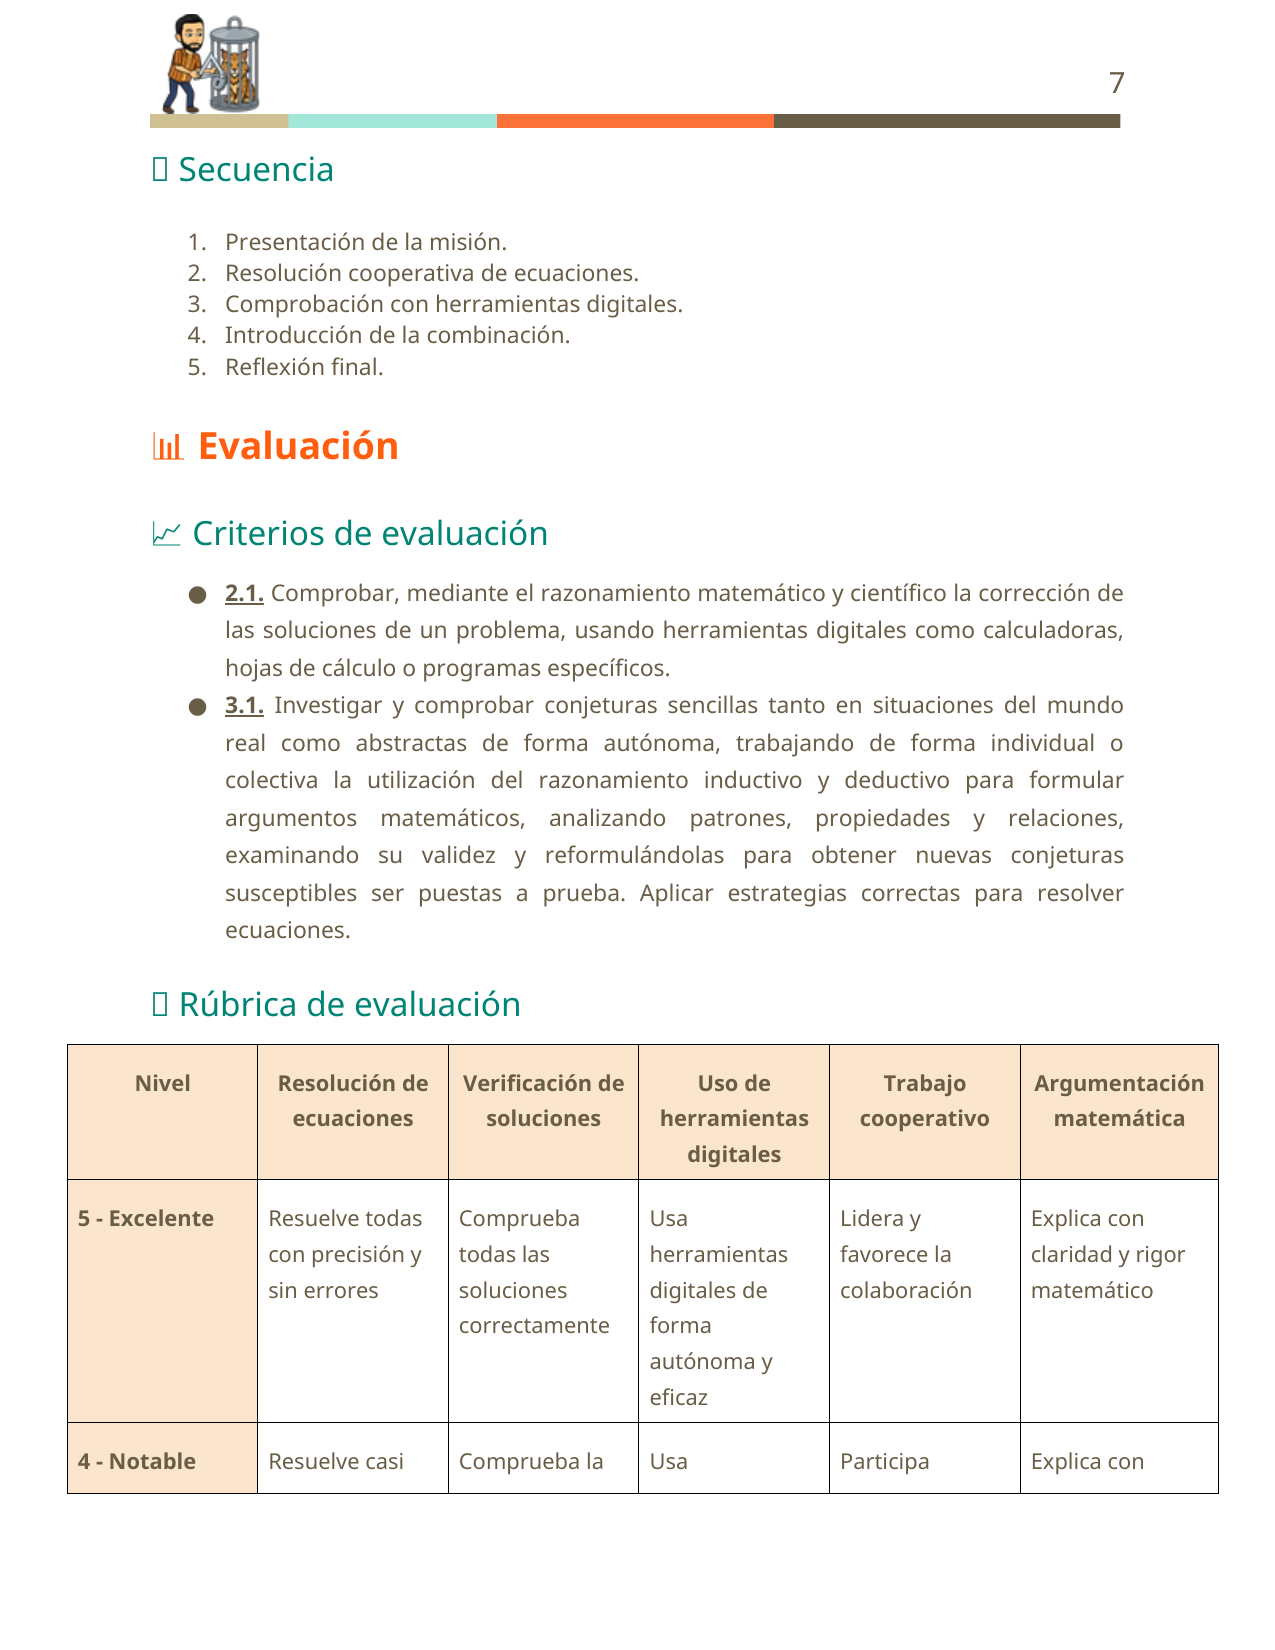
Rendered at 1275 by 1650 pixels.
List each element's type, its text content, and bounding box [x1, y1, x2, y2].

list Comprobación con herramientas digitales. [187, 288, 1125, 319]
table_cell Lidera y favorece la colaboración [830, 1180, 1020, 1422]
subtitle 📊 Evaluación [150, 419, 1125, 470]
table_cell 5 - Excelente [68, 1180, 257, 1422]
table_cell Usa [639, 1423, 829, 1493]
list Presentación de la misión. [187, 225, 1125, 257]
table_cell Comprueba todas las soluciones correctamente [449, 1180, 638, 1422]
subtitle 🧭 Rúbrica de evaluación [150, 981, 1125, 1026]
list Reflexión final. [187, 350, 1125, 382]
picture [150, 14, 1121, 128]
table_header Resolución de ecuaciones [258, 1045, 448, 1179]
table_cell Resuelve casi [258, 1423, 448, 1493]
table_header Nivel [68, 1045, 257, 1179]
table_cell Explica con claridad y rigor matemático [1021, 1180, 1218, 1422]
subtitle 🧩 Secuencia [150, 146, 1125, 191]
table_cell Participa [830, 1423, 1020, 1493]
table_header Trabajo cooperativo [830, 1045, 1020, 1179]
table_header Uso de herramientas digitales [639, 1045, 829, 1179]
list 3.1. Investigar y comprobar conjeturas sencillas tanto en situaciones del mundo real como abstractas de forma autónoma, trabajando de forma individual o colectiva la utilización del razonamiento inductivo y deductivo para formular argumentos matemáticos, analizando patrones, propiedades y relaciones, examinando su validez y reformulándolas para obtener nuevas conjeturas susceptibles ser puestas a prueba. Aplicar estrategias correctas para resolver ecuaciones. [187, 689, 1125, 945]
table_cell Usa herramientas digitales de forma autónoma y eficaz [639, 1180, 829, 1422]
table_cell 4 - Notable [68, 1423, 257, 1493]
table_header Verificación de soluciones [449, 1045, 638, 1179]
table_header Argumentación matemática [1021, 1045, 1218, 1179]
list 2.1. Comprobar, mediante el razonamiento matemático y científico la corrección de las soluciones de un problema, usando herramientas digitales como calculadoras, hojas de cálculo o programas específicos. [187, 577, 1125, 683]
table_cell Explica con [1021, 1423, 1218, 1493]
list Resolución cooperativa de ecuaciones. [187, 257, 1125, 288]
table_cell Comprueba la [449, 1423, 638, 1493]
list Introducción de la combinación. [187, 319, 1125, 350]
subtitle 📈 Criterios de evaluación [150, 509, 1125, 555]
table_cell Resuelve todas con precisión y sin errores [258, 1180, 448, 1422]
